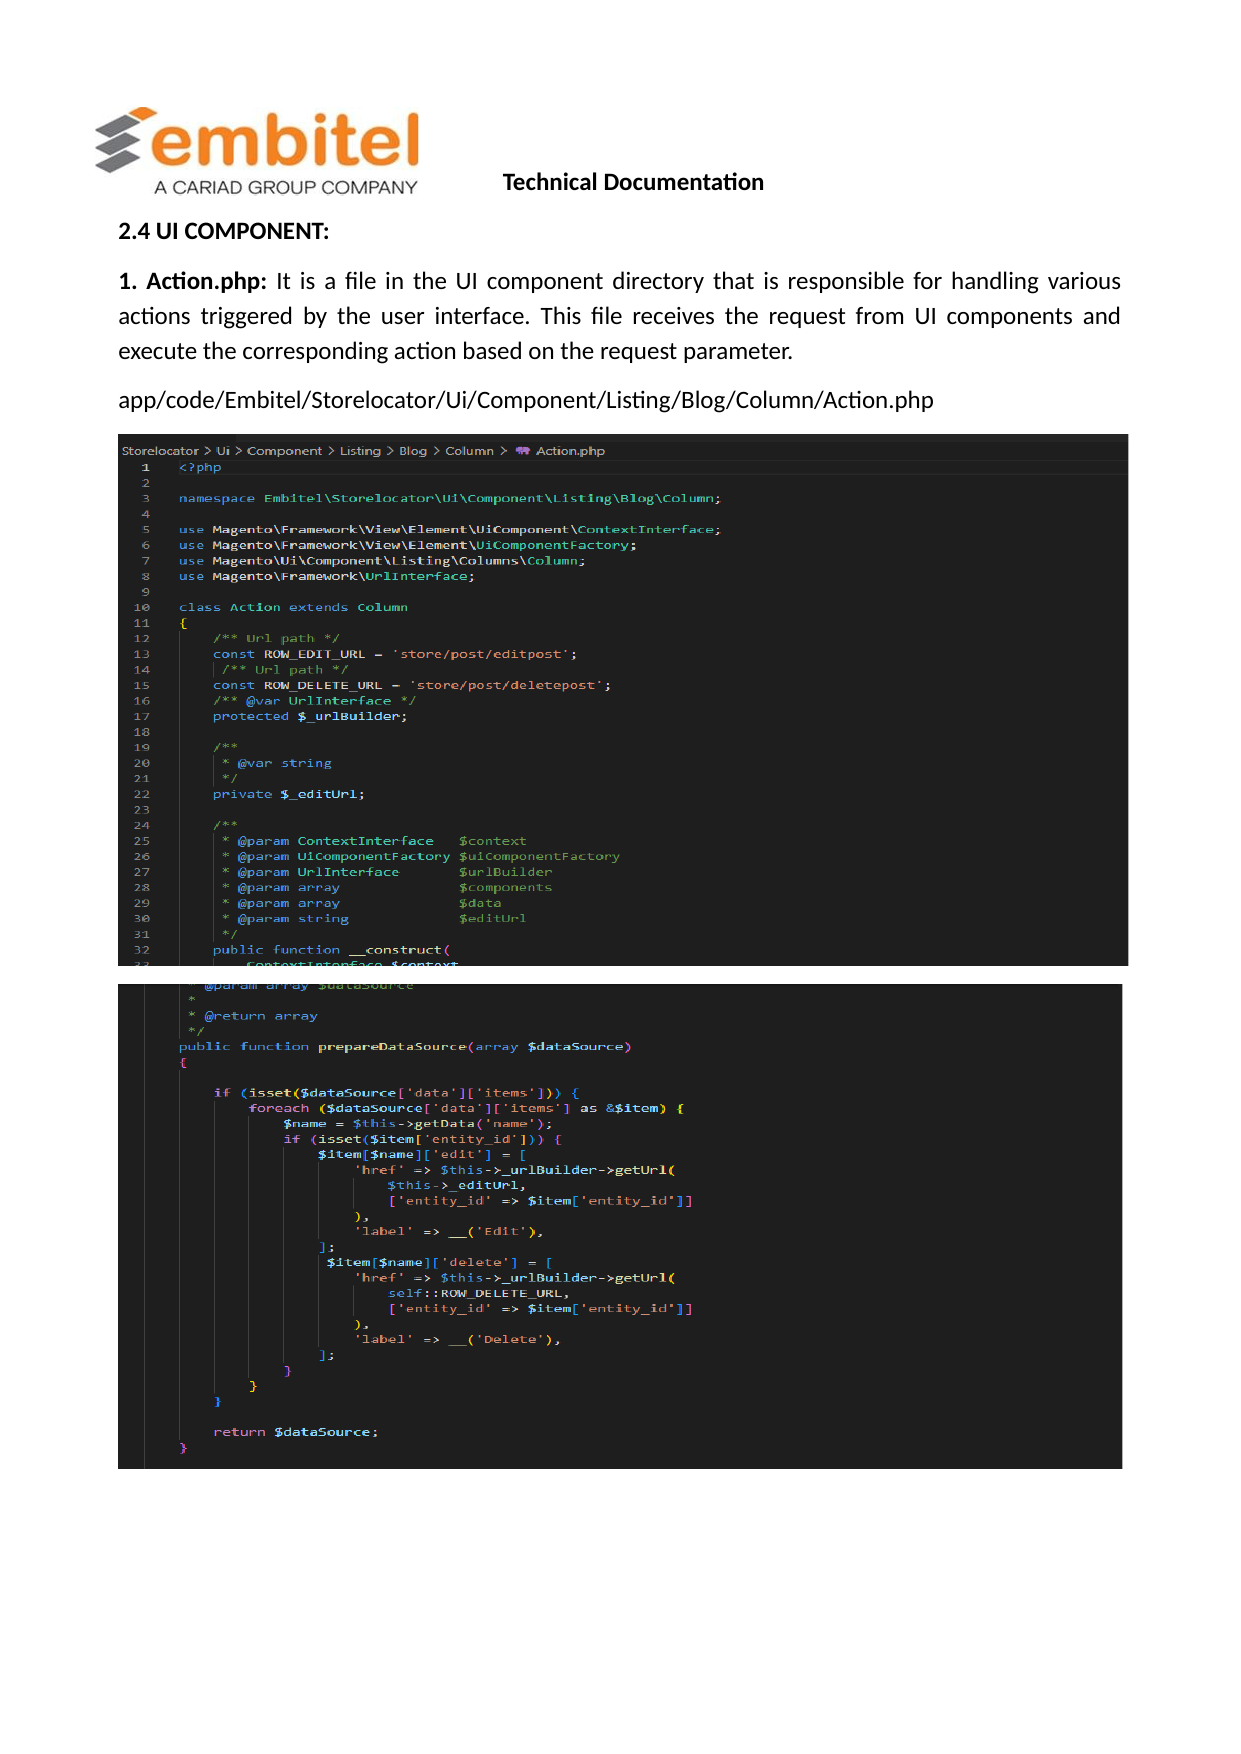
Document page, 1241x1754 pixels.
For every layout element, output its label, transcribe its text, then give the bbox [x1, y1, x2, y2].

text 1. Action.php: It is a file in the UI component directory that is responsible for handling various actions triggered by the user interface. This file receives the request from UI components and execute the corresponding action based on the request parameter. [118, 265, 1122, 365]
picture [118, 984, 1123, 1469]
text 2.4 UI COMPONENT: [118, 215, 1122, 246]
picture [118, 434, 1129, 966]
text Technical Documentation [419, 166, 1122, 196]
picture [95, 107, 419, 196]
text app/code/Embitel/Storelocator/Ui/Component/Listing/Blog/Column/Action.php [118, 384, 1122, 415]
